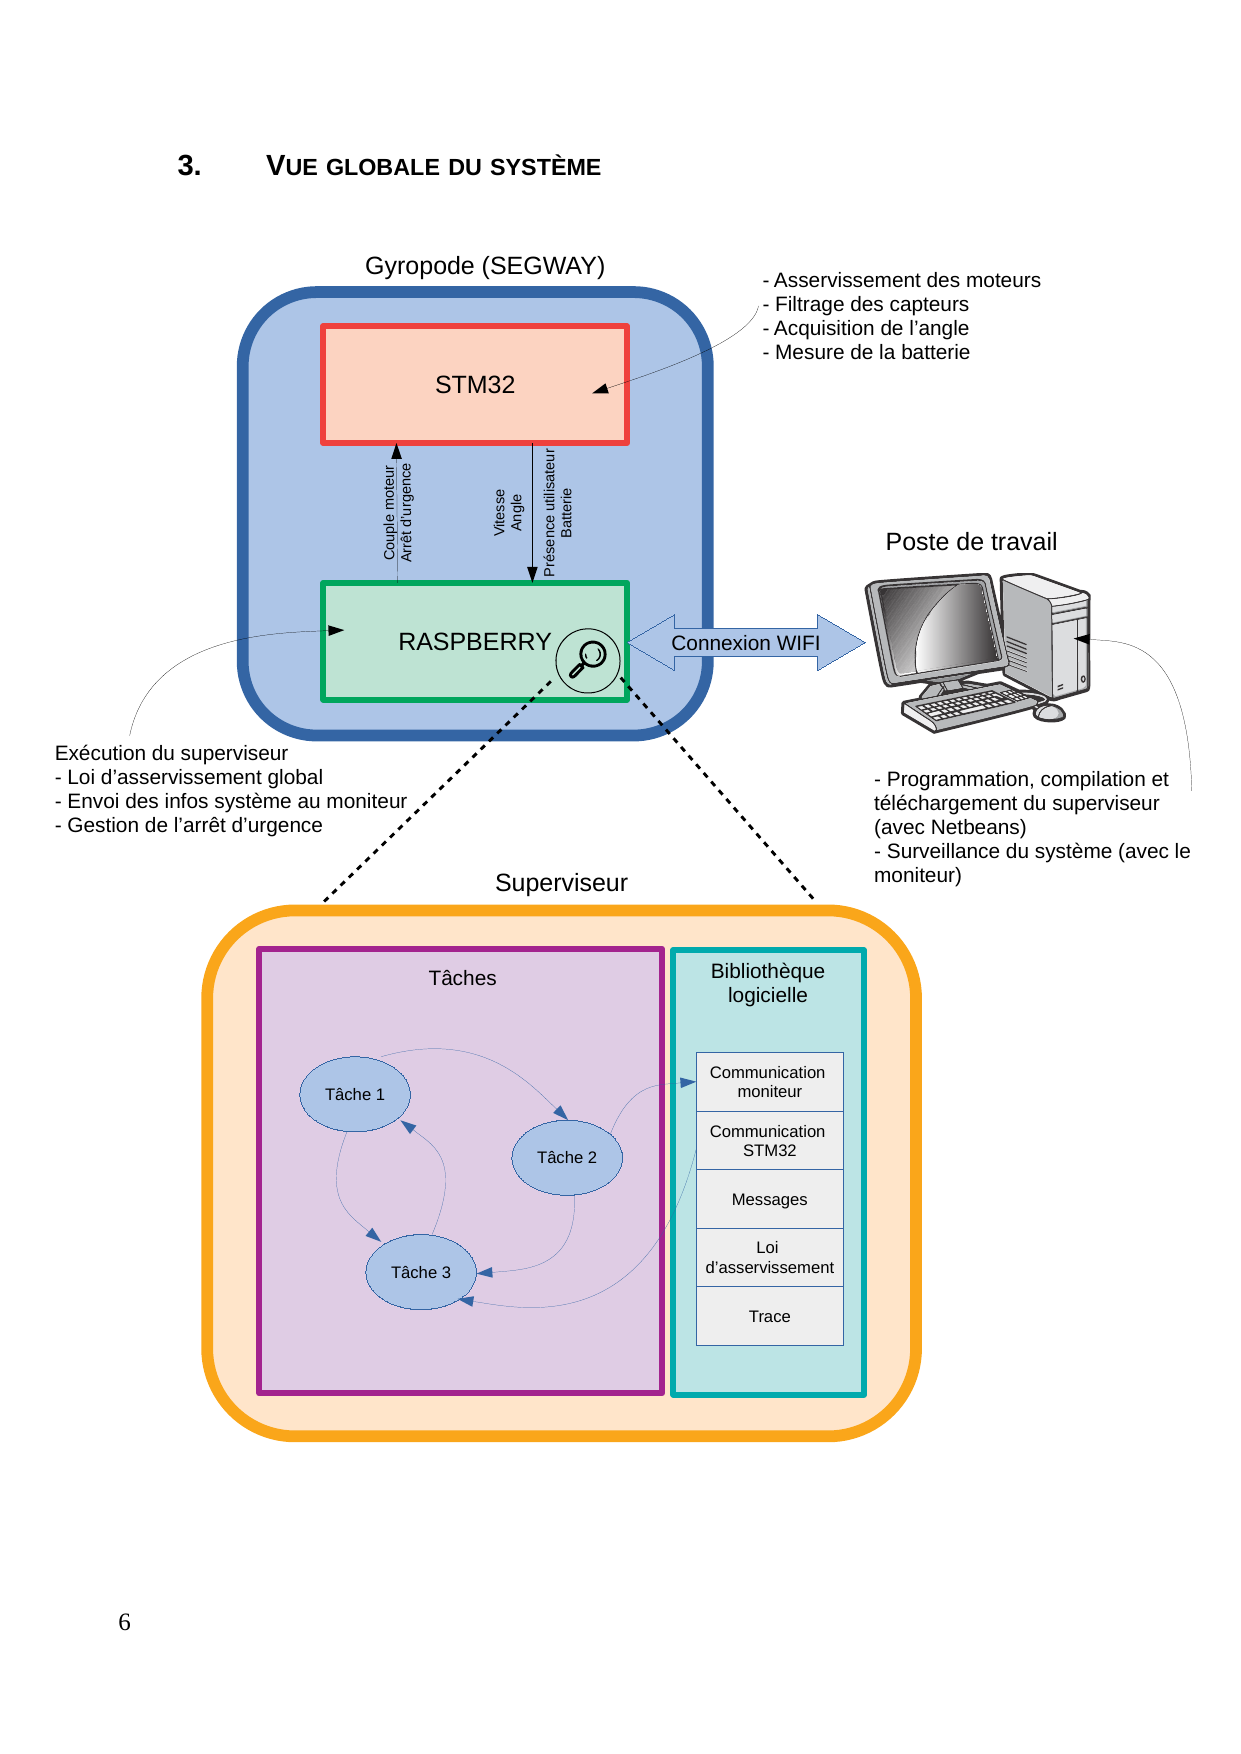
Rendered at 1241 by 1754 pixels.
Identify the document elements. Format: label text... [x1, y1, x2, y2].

subtitle Vue globale du système [118, 148, 1122, 181]
